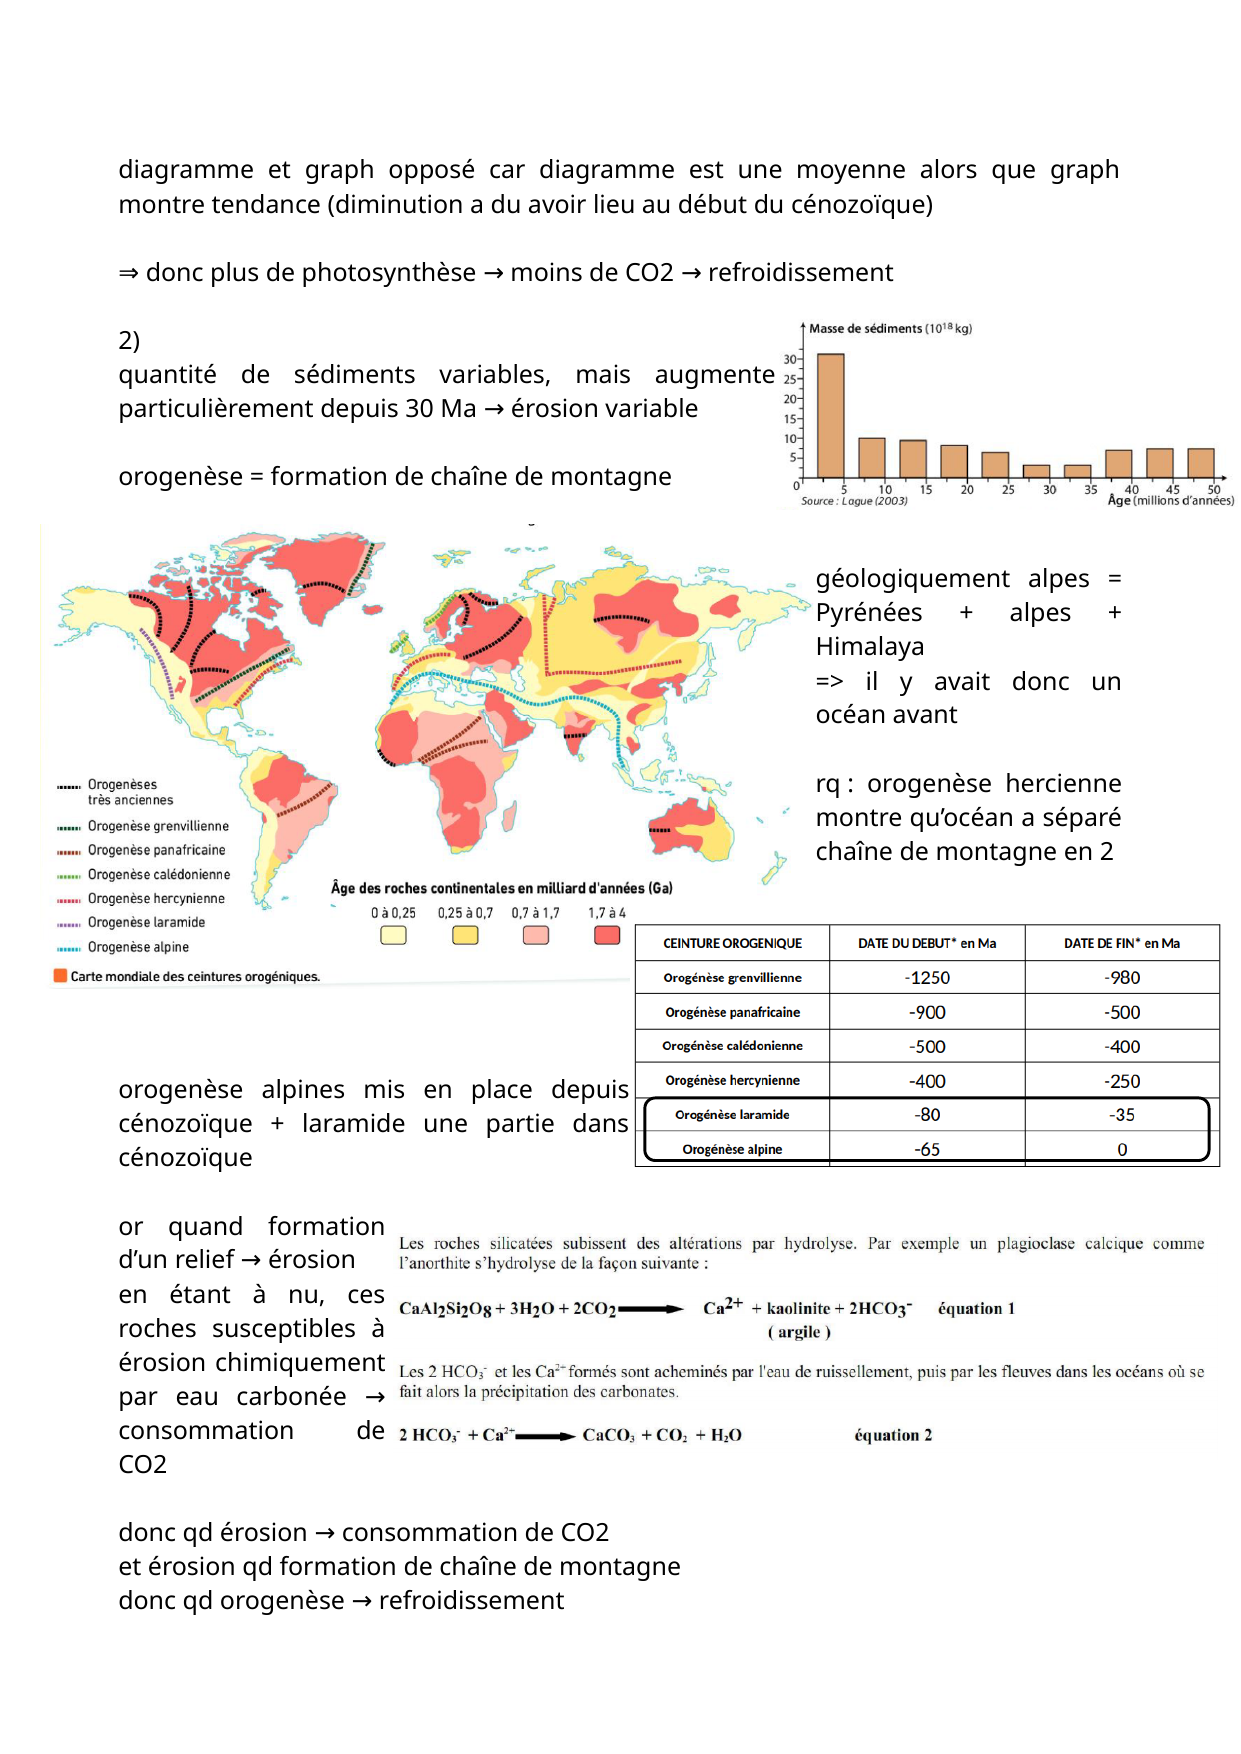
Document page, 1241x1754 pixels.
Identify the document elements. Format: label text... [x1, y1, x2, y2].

text diagramme et graph opposé car diagramme est une moyenne alors que graph montre tendance (diminution a du avoir lieu au début du cénozoïque) [118, 152, 1122, 220]
text géologiquement alpes = Pyrénées + alpes + Himalaya [816, 561, 1122, 663]
picture [40, 524, 1226, 1172]
text ⇒ donc plus de photosynthèse → moins de CO2 → refroidissement [118, 254, 1122, 288]
text quantité de sédiments variables, mais augmente particulièrement depuis 30 Ma → érosion variable [118, 357, 776, 425]
text et érosion qd formation de chaîne de montagne [118, 1549, 1122, 1583]
picture [385, 1222, 1230, 1460]
text rq : orogenèse hercienne montre qu’océan a séparé chaîne de montagne en 2 [816, 765, 1122, 867]
text donc qd orogenèse → refroidissement [118, 1583, 1122, 1617]
text or quand formation d’un relief → érosion [118, 1208, 1122, 1276]
picture [776, 316, 1239, 510]
text 2) [118, 322, 776, 357]
text en étant à nu, ces roches susceptibles à érosion chimiquement par eau carbonée → consommation de CO2 [118, 1276, 1122, 1481]
text donc qd érosion → consommation de CO2 [118, 1515, 1122, 1549]
text orogenèse alpines mis en place depuis cénozoïque + laramide une partie dans cénozoïque [118, 1072, 1122, 1174]
text => il y avait donc un océan avant [816, 663, 1122, 731]
text orogenèse = formation de chaîne de montagne [118, 459, 776, 493]
